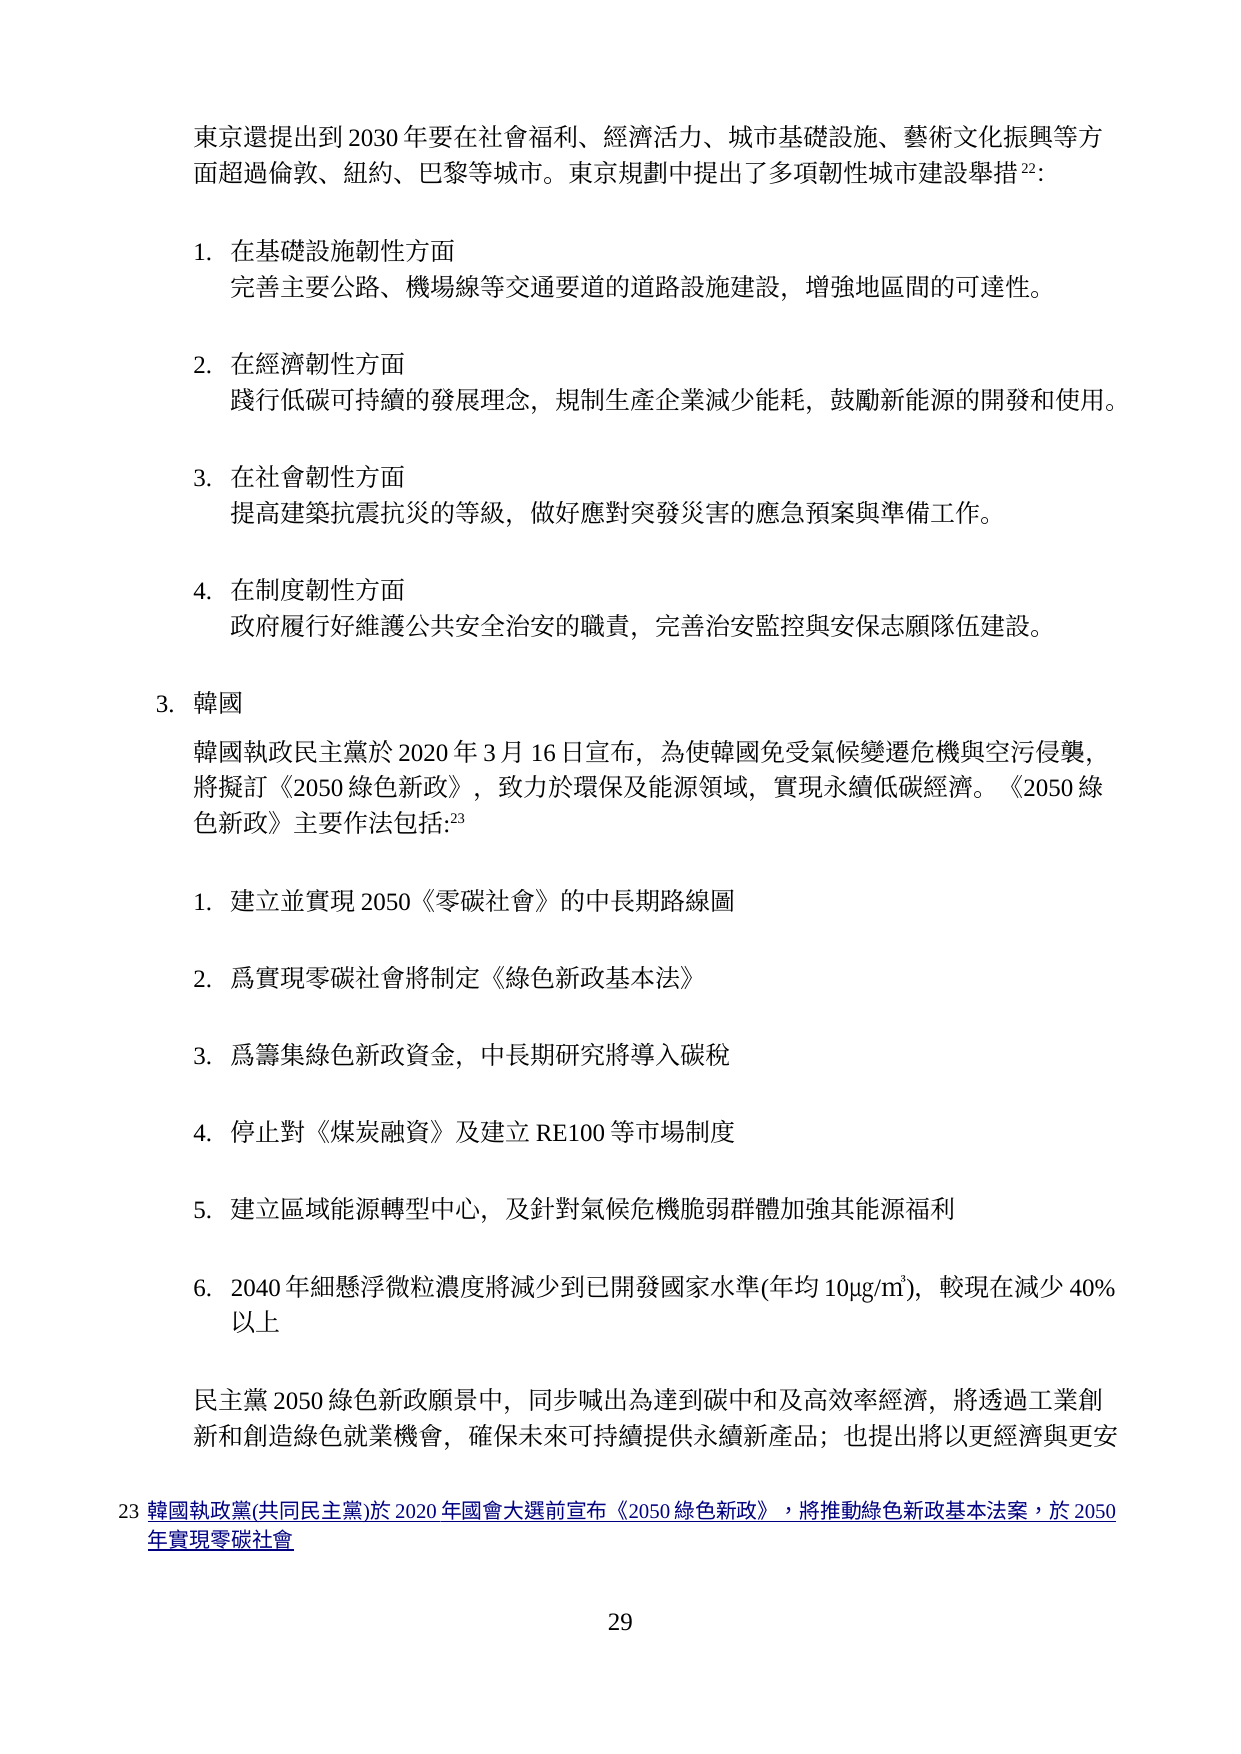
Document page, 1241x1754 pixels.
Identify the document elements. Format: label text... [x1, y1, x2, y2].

list 在制度韌性方面 政府履行好維護公共安全治安的職責，完善治安監控與安保志願隊伍建設。 [193, 571, 1122, 671]
list 2040年細懸浮微粒濃度將減少到已開發國家水準(年均10㎍/㎥)，較現在減少40%以上 [193, 1267, 1122, 1368]
list 在經濟韌性方面 踐行低碳可持續的發展理念，規制生產企業減少能耗，鼓勵新能源的開發和使用。 [193, 344, 1122, 445]
list 爲實現零碳社會將制定《綠色新政基本法》 [193, 958, 1122, 1023]
list 在社會韌性方面 提高建築抗震抗災的等級，做好應對突發災害的應急預案與準備工作。 [193, 457, 1122, 558]
list 停止對《煤炭融資》及建立RE100等市場制度 [193, 1113, 1122, 1177]
list 韓國執政黨(共同民主黨)於2020年國會大選前宣布《2050綠色新政》，將推動綠色新政基本法案，於2050年實現零碳社會 [118, 1497, 1122, 1578]
list 建立區域能源轉型中心，及針對氣候危機脆弱群體加強其能源福利 [193, 1190, 1122, 1255]
list 韓國執政民主黨於2020年3月16日宣布，為使韓國免受氣候變遷危機與空污侵襲，將擬訂《2050綠色新政》，致力於環保及能源領域，實現永續低碳經濟。《2050綠色新政》主要作法包括: [156, 732, 1122, 869]
list 爲籌集綠色新政資金，中長期研究將導入碳稅 [193, 1036, 1122, 1100]
list 在基礎設施韌性方面 完善主要公路、機場線等交通要道的道路設施建設，增強地區間的可達性。 [193, 231, 1122, 332]
list 建立並實現2050《零碳社會》的中長期路線圖 [193, 881, 1122, 946]
list 韓國 [156, 684, 1122, 720]
list 民主黨2050綠色新政願景中，同步喊出為達到碳中和及高效率經濟，將透過工業創新和創造綠色就業機會，確保未來可持續提供永續新產品；也提出將以更經濟與更安 [156, 1380, 1122, 1452]
list 東京還提出到2030年要在社會福利、經濟活力、城市基礎設施、藝術文化振興等方面超過倫敦、紐約、巴黎等城市。東京規劃中提出了多項韌性城市建設舉措22： [156, 118, 1122, 219]
